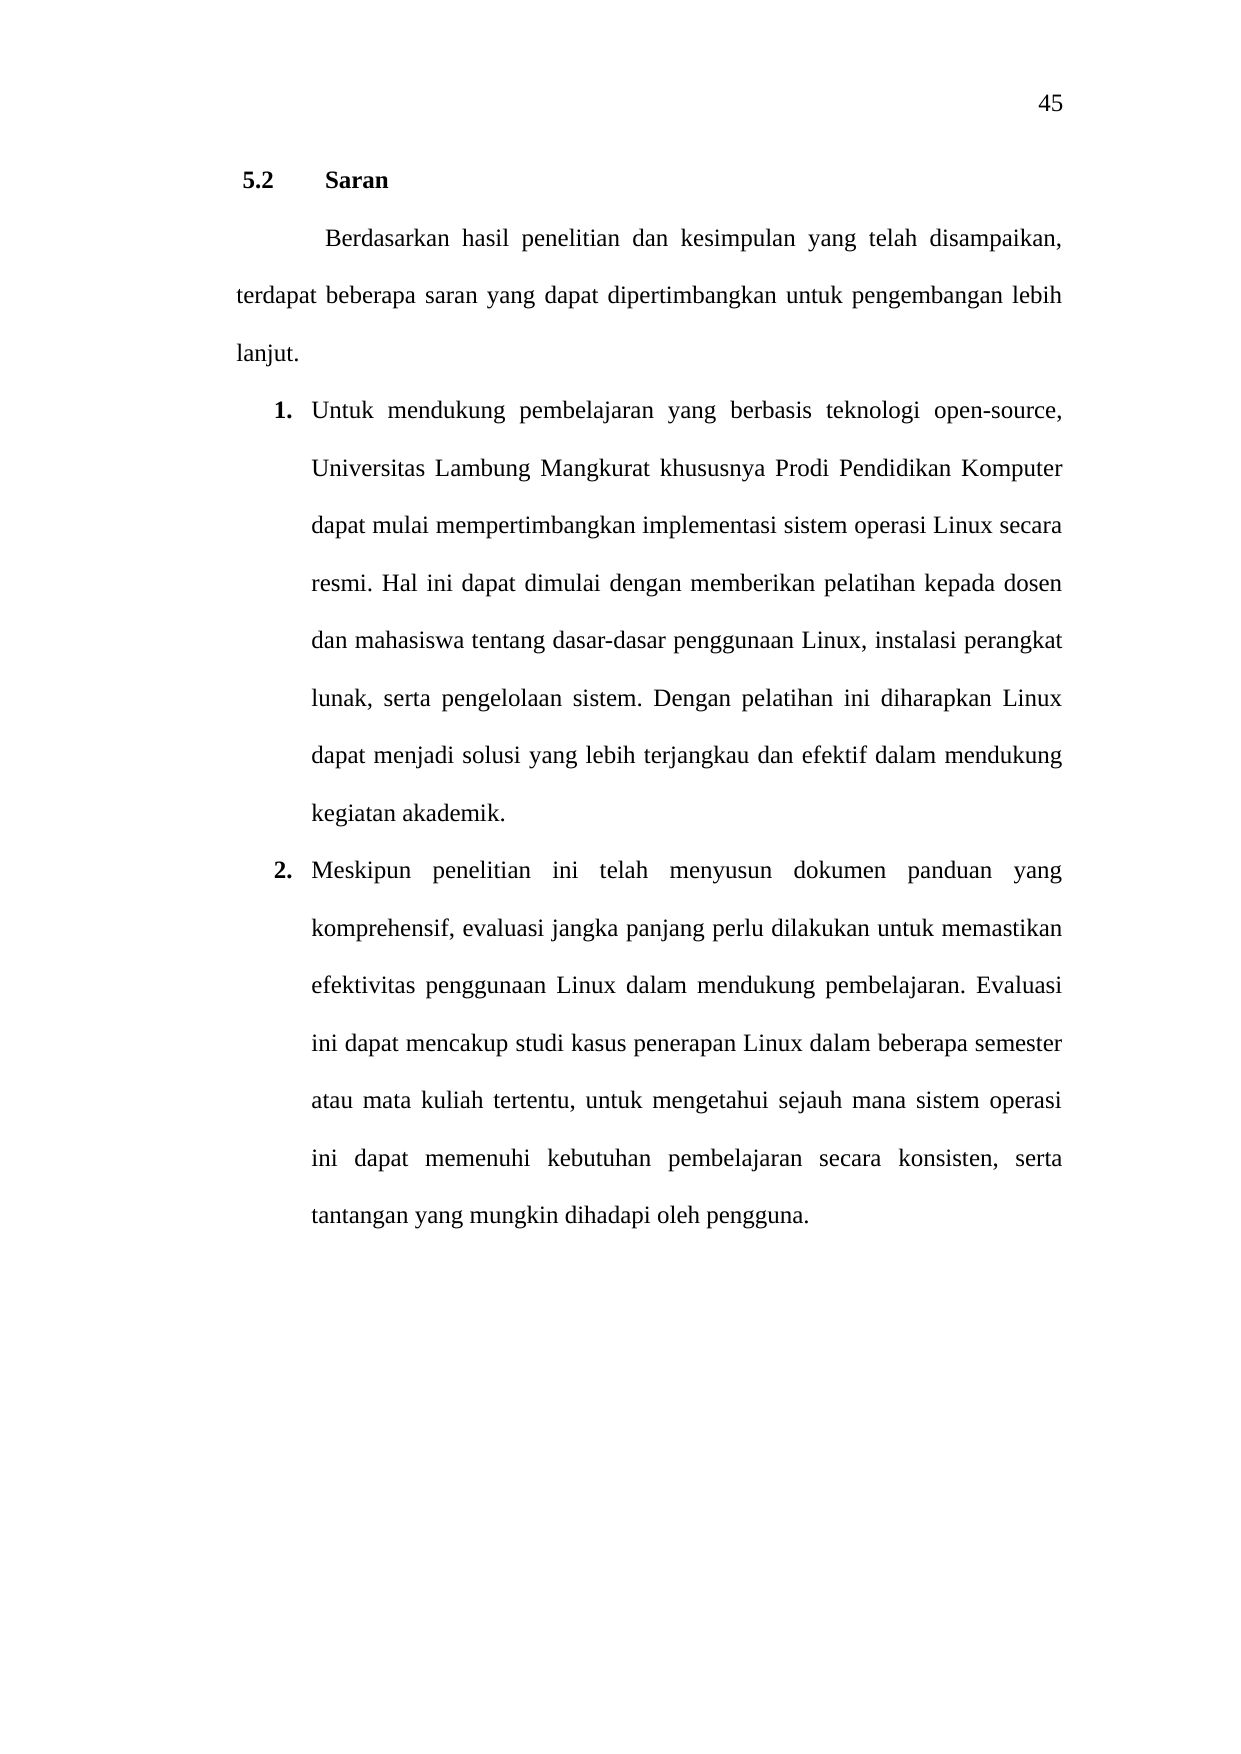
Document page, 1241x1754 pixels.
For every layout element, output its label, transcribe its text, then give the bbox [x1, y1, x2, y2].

list Meskipun penelitian ini telah menyusun dokumen panduan yang komprehensif, evaluasi jangka panjang perlu dilakukan untuk memastikan efektivitas penggunaan Linux dalam mendukung pembelajaran. Evaluasi ini dapat mencakup studi kasus penerapan Linux dalam beberapa semester atau mata kuliah tertentu, untuk mengetahui sejauh mana sistem operasi ini dapat memenuhi kebutuhan pembelajaran secara konsisten, serta tantangan yang mungkin dihadapi oleh pengguna. [274, 855, 1063, 1229]
subtitle Saran [236, 165, 1063, 194]
text Berdasarkan hasil penelitian dan kesimpulan yang telah disampaikan, terdapat beberapa saran yang dapat dipertimbangkan untuk pengembangan lebih lanjut. [236, 223, 1063, 367]
list Untuk mendukung pembelajaran yang berbasis teknologi open-source, Universitas Lambung Mangkurat khususnya Prodi Pendidikan Komputer dapat mulai mempertimbangkan implementasi sistem operasi Linux secara resmi. Hal ini dapat dimulai dengan memberikan pelatihan kepada dosen dan mahasiswa tentang dasar-dasar penggunaan Linux, instalasi perangkat lunak, serta pengelolaan sistem. Dengan pelatihan ini diharapkan Linux dapat menjadi solusi yang lebih terjangkau dan efektif dalam mendukung kegiatan akademik. [274, 395, 1063, 827]
